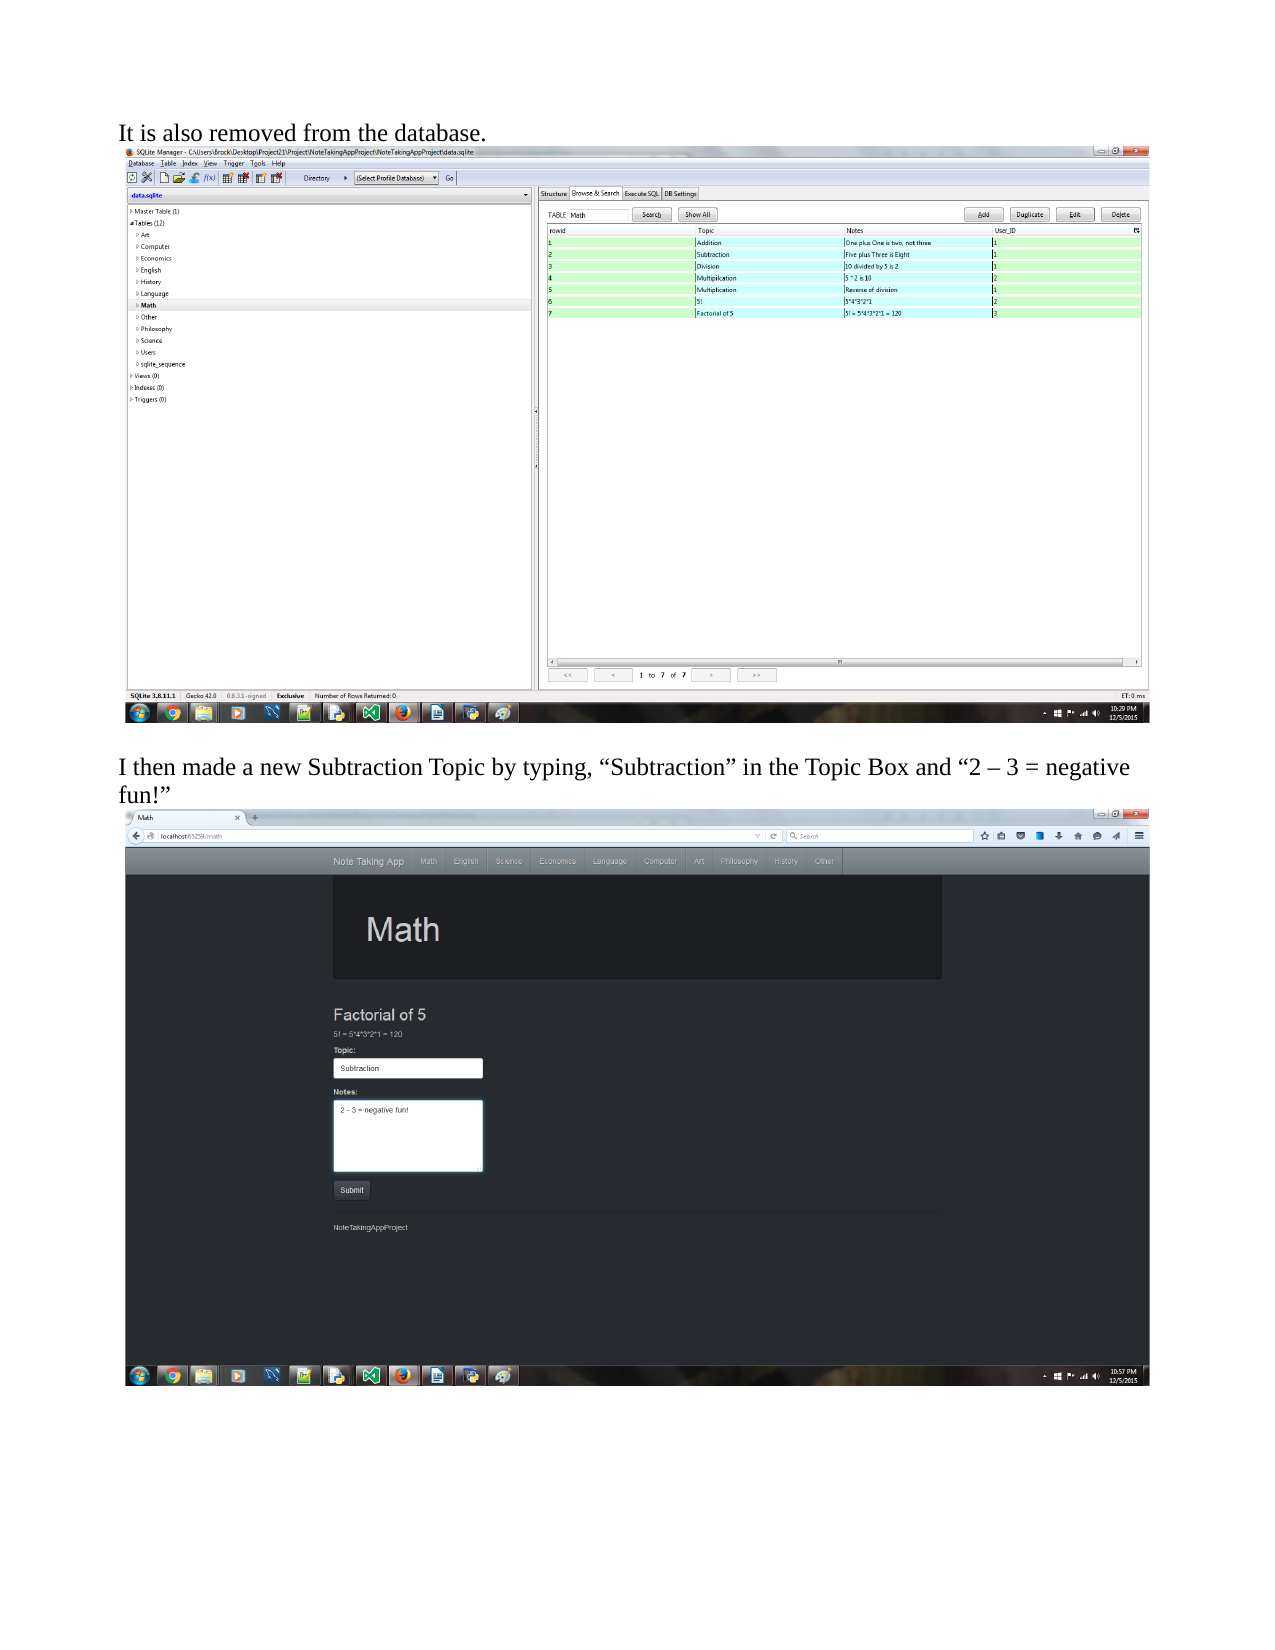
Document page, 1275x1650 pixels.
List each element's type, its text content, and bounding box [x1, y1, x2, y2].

picture [125, 809, 1150, 1386]
picture [125, 146, 1150, 723]
text I then made a new Subtraction Topic by typing, “Subtraction” in the Topic Box and “2 – 3 = negative fun!” [118, 752, 1157, 809]
text It is also removed from the database. [118, 118, 1157, 147]
